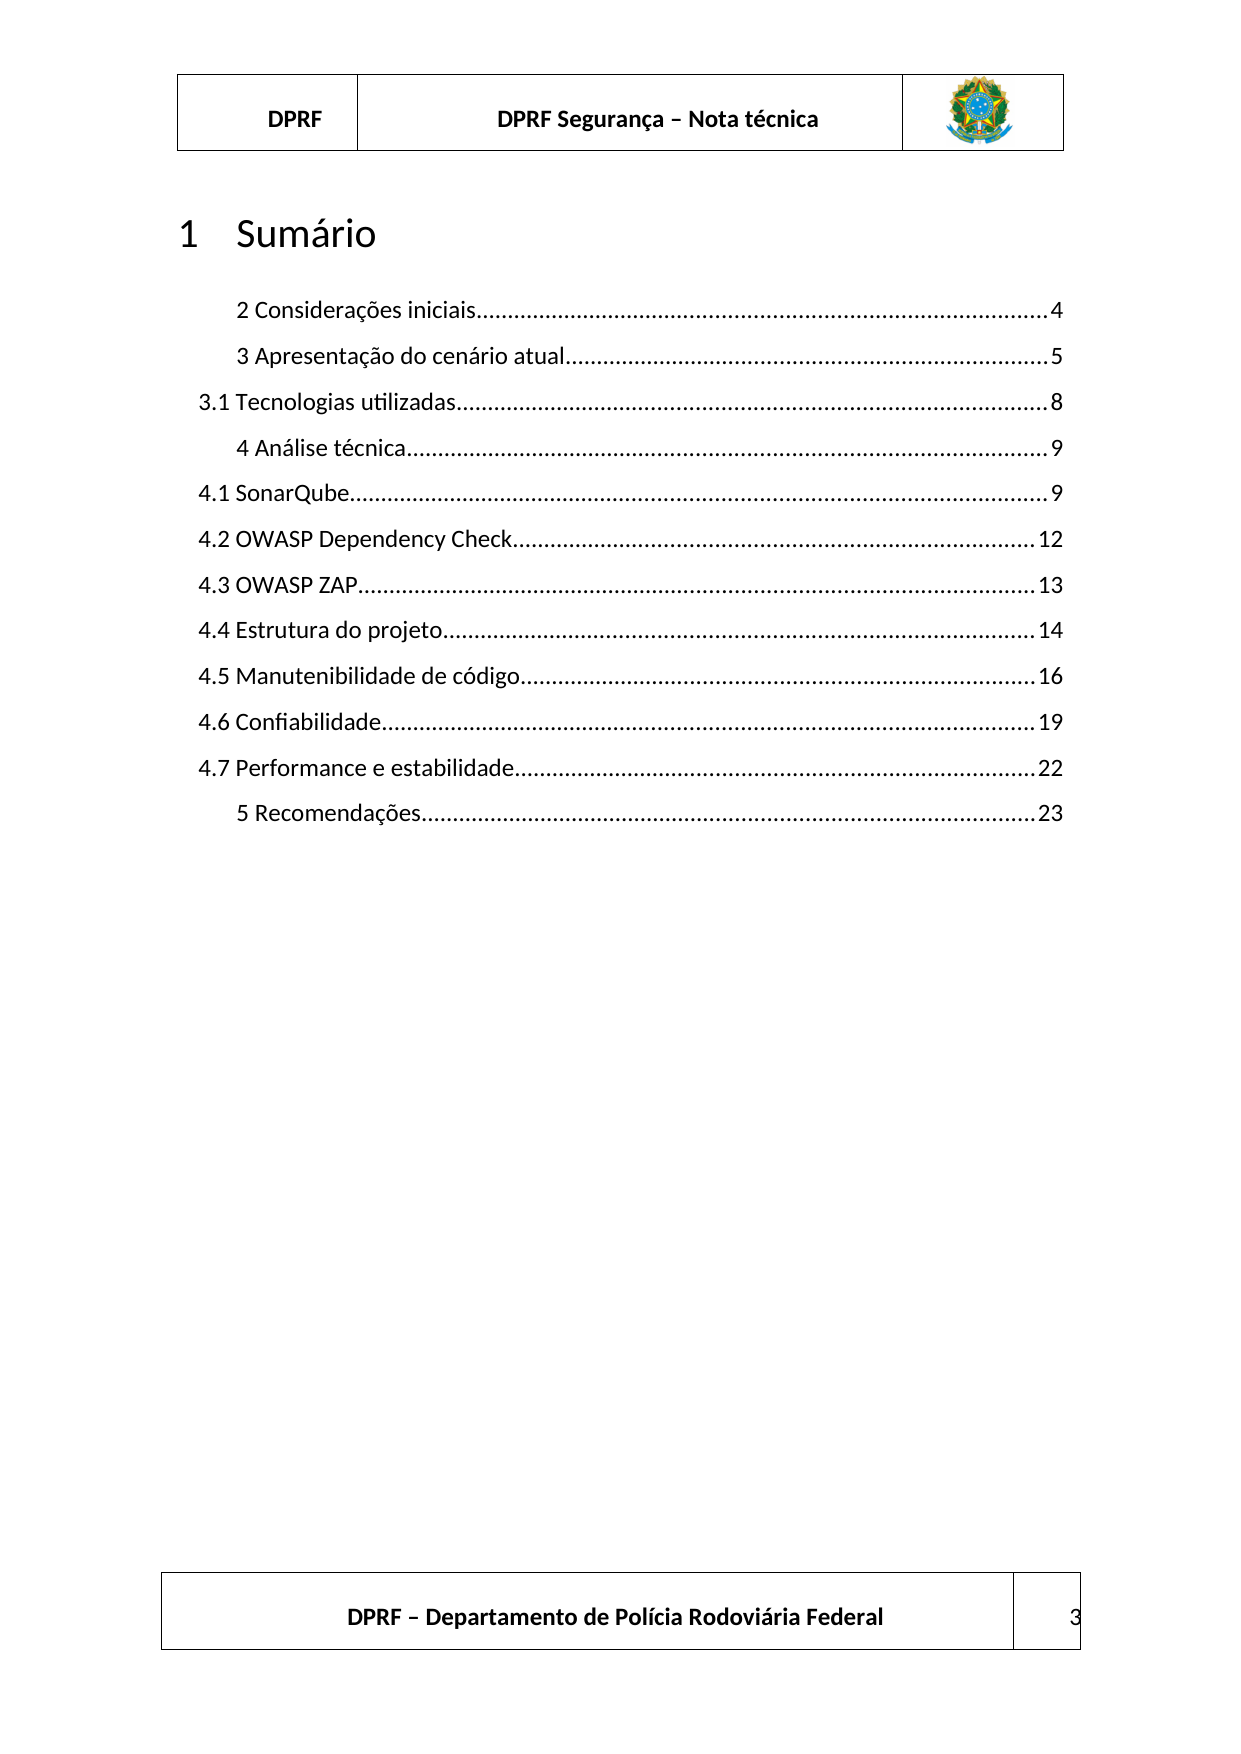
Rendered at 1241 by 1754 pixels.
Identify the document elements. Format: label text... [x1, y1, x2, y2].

subtitle Sumário [377, 207, 1063, 257]
text 2 Considerações iniciais 4 [177, 294, 1063, 325]
subtitle Sumário [177, 207, 236, 257]
text 3 Apresentação do cenário atual 5 [177, 340, 236, 371]
text 4 Análise técnica 9 [177, 432, 236, 462]
text 5 Recomendações 23 [177, 797, 1063, 828]
picture [944, 75, 1020, 149]
